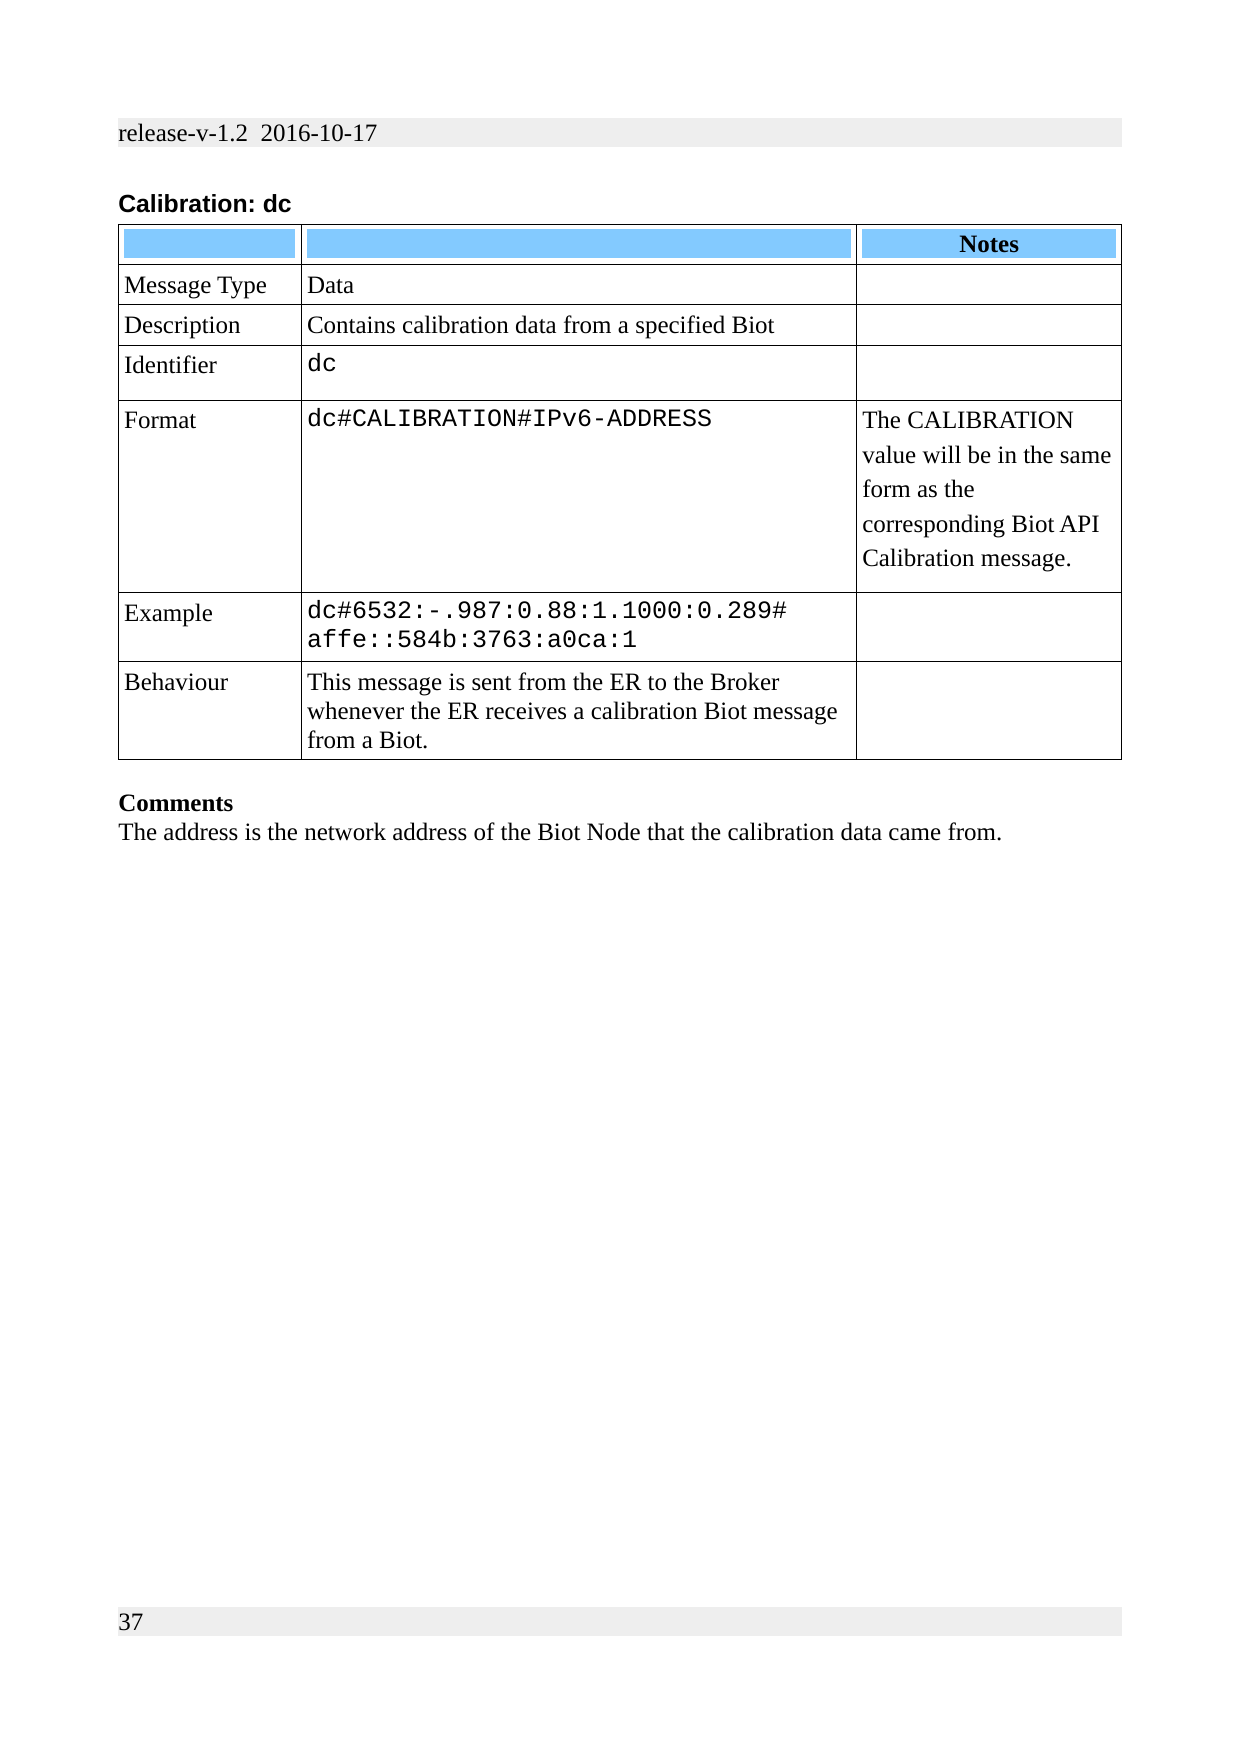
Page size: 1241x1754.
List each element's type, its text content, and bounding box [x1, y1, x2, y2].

table_cell The CALIBRATION value will be in the same form as the corresponding Biot API Calibration message. [857, 401, 1121, 592]
table_cell Identifier [119, 346, 301, 399]
table_header [302, 225, 856, 264]
text Comments [118, 788, 1122, 817]
table_cell [857, 662, 1121, 759]
text The address is the network address of the Biot Node that the calibration data came from. [118, 817, 1122, 846]
table_cell [857, 346, 1121, 399]
table_cell dc [302, 346, 856, 399]
table_cell [857, 305, 1121, 344]
table_header [119, 225, 301, 264]
table_cell dc#6532:-.987:0.88:1.1000:0.289# affe::584b:3763:a0ca:1 [302, 593, 856, 661]
table_cell Description [119, 305, 301, 344]
table_cell Example [119, 593, 301, 661]
table_cell Message Type [119, 265, 301, 304]
table_cell Behaviour [119, 662, 301, 759]
subtitle Calibration: dc [118, 189, 1122, 217]
table_cell [857, 593, 1121, 661]
table_cell Contains calibration data from a specified Biot [302, 305, 856, 344]
table_cell [857, 265, 1121, 304]
table_cell This message is sent from the ER to the Broker whenever the ER receives a calibration Biot message from a Biot. [302, 662, 856, 759]
table_header Notes [857, 225, 1121, 264]
table_cell Data [302, 265, 856, 304]
table_cell Format [119, 401, 301, 592]
table_cell dc#CALIBRATION#IPv6-ADDRESS [302, 401, 856, 592]
